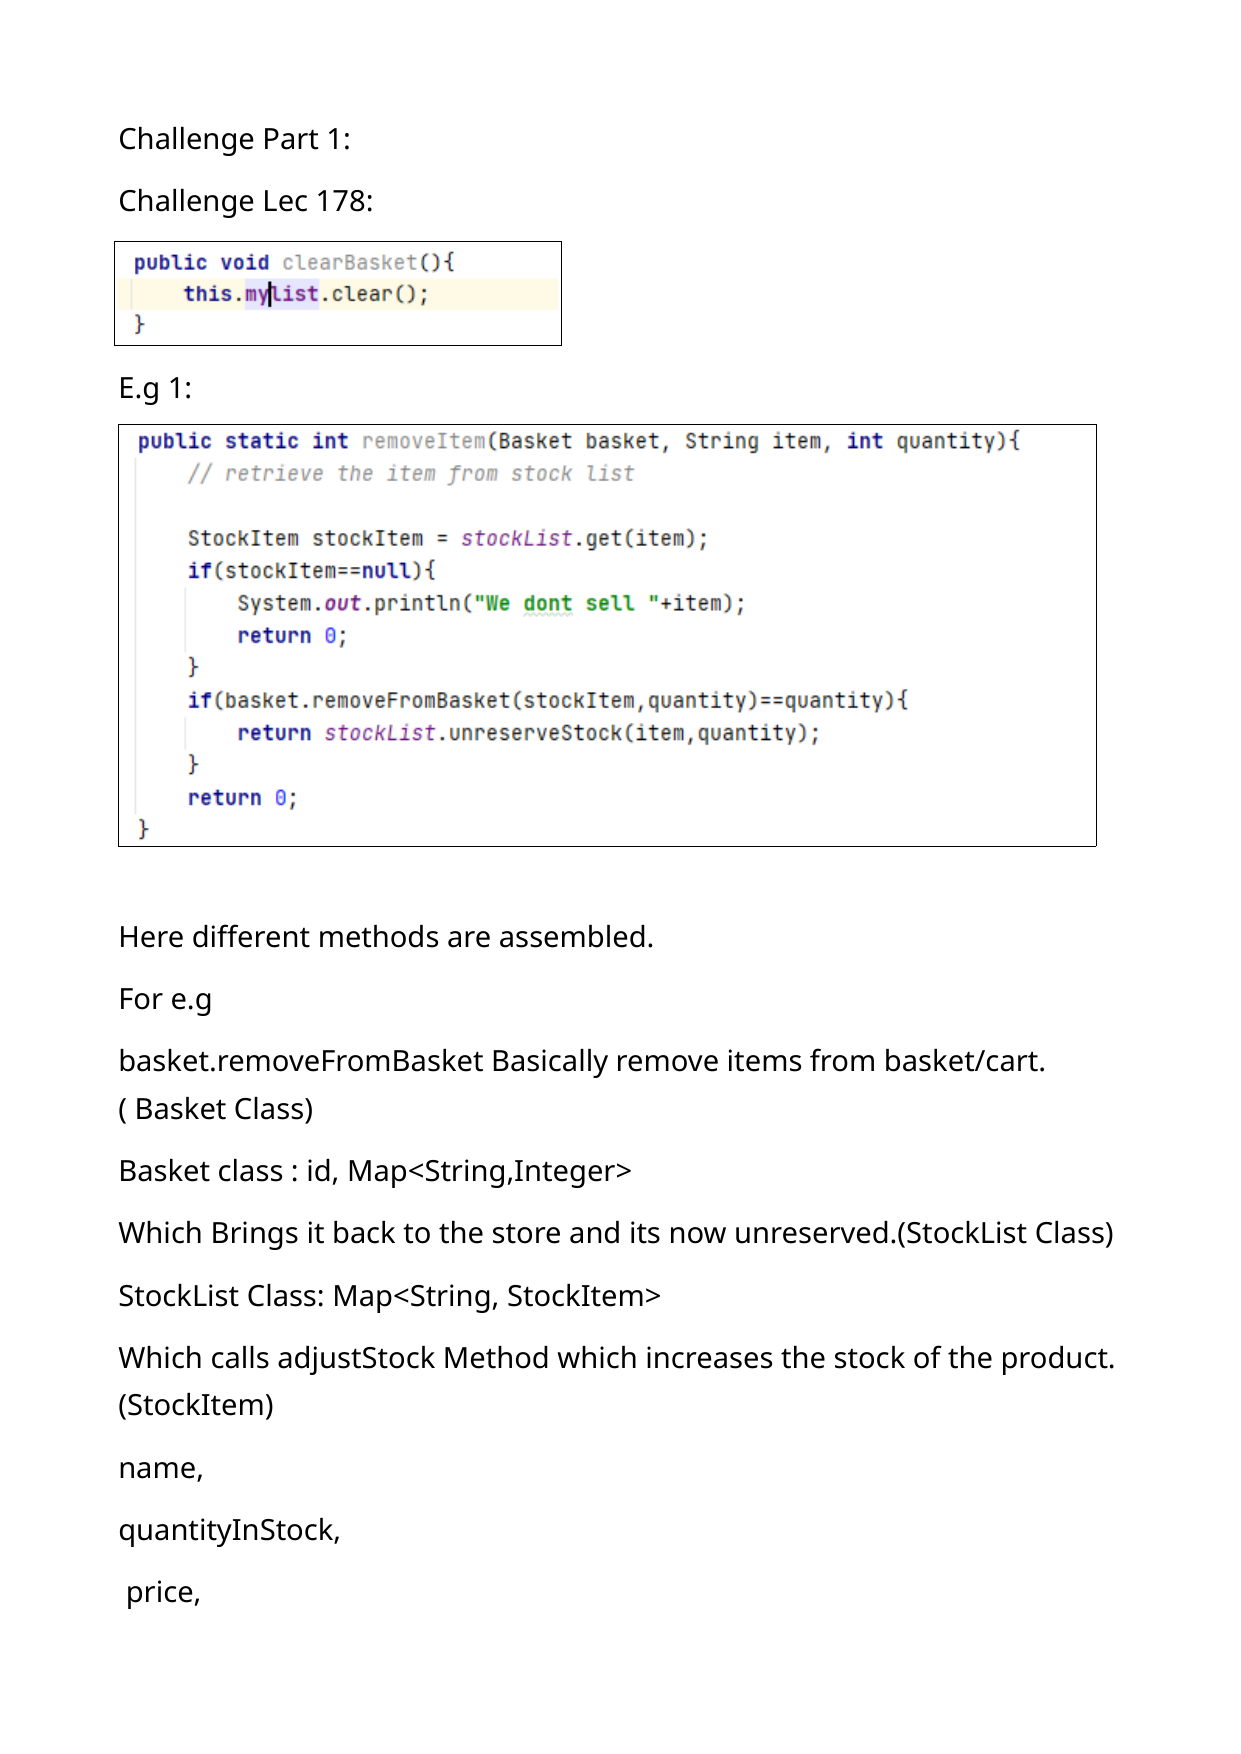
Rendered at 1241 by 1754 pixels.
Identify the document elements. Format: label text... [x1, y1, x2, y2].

text Basket class : id, Map<String,Integer> [118, 1151, 1122, 1190]
text basket.removeFromBasket Basically remove items from basket/cart.( Basket Class) [118, 1041, 1122, 1128]
picture [121, 427, 1094, 844]
text quantityInStock, [118, 1509, 1122, 1549]
text Which Brings it back to the store and its now unreserved.(StockList Class) [118, 1213, 1122, 1252]
text price, [118, 1571, 1122, 1611]
text Which calls adjustStock Method which increases the stock of the product.(StockItem) [118, 1337, 1122, 1424]
text Here different methods are assembled. [118, 916, 1122, 956]
text Challenge Lec 178: [118, 180, 1122, 220]
picture [117, 243, 559, 343]
text StockList Class: Map<String, StockItem> [118, 1275, 1122, 1314]
text Challenge Part 1: [118, 118, 1122, 158]
text name, [118, 1447, 1122, 1487]
text E.g 1: [118, 367, 1122, 407]
text For e.g [118, 978, 1122, 1018]
